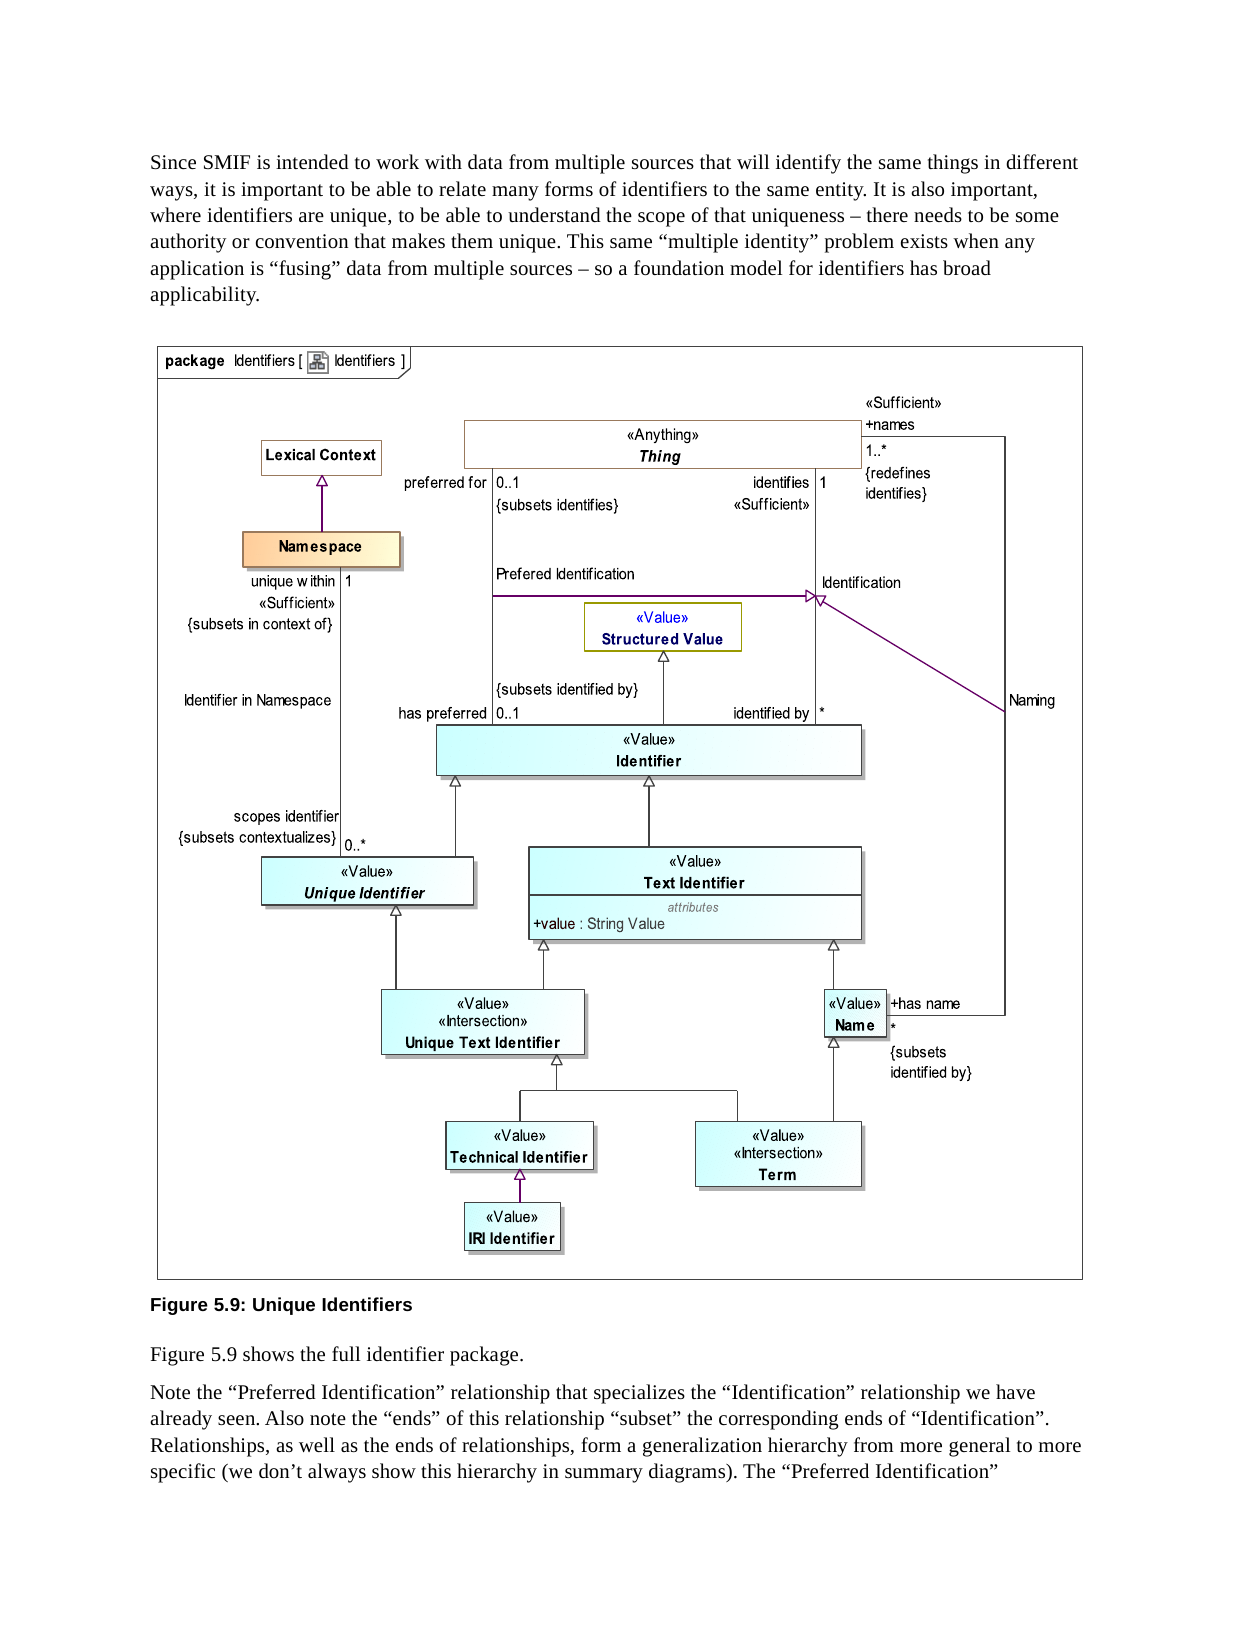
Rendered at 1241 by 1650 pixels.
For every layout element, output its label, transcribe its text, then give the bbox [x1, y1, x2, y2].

text [150, 321, 1090, 338]
text Since SMIF is intended to work with data from multiple sources that will identify the same things in different ways, it is important to be able to relate many forms of identifiers to the same entity. It is also important, where identifiers are unique, to be able to understand the scope of that uniqueness – there needs to be some authority or convention that makes them unique. This same “multiple identity” problem exists when any application is “fusing” data from multiple sources – so a foundation model for identifiers has broad applicability. [150, 150, 1090, 306]
text Figure 5.9 shows the full identifier package. [150, 1315, 1090, 1366]
text Note the “Preferred Identification” relationship that specializes the “Identification” relationship we have already seen. Also note the “ends” of this relationship “subset” the corresponding ends of “Identification”. Relationships, as well as the ends of relationships, form a generalization hierarchy from more general to more specific (we don’t always show this hierarchy in summary diagrams). The “Preferred Identification” [150, 1380, 1090, 1483]
text Figure 5.9: Unique Identifiers [150, 1287, 1090, 1315]
